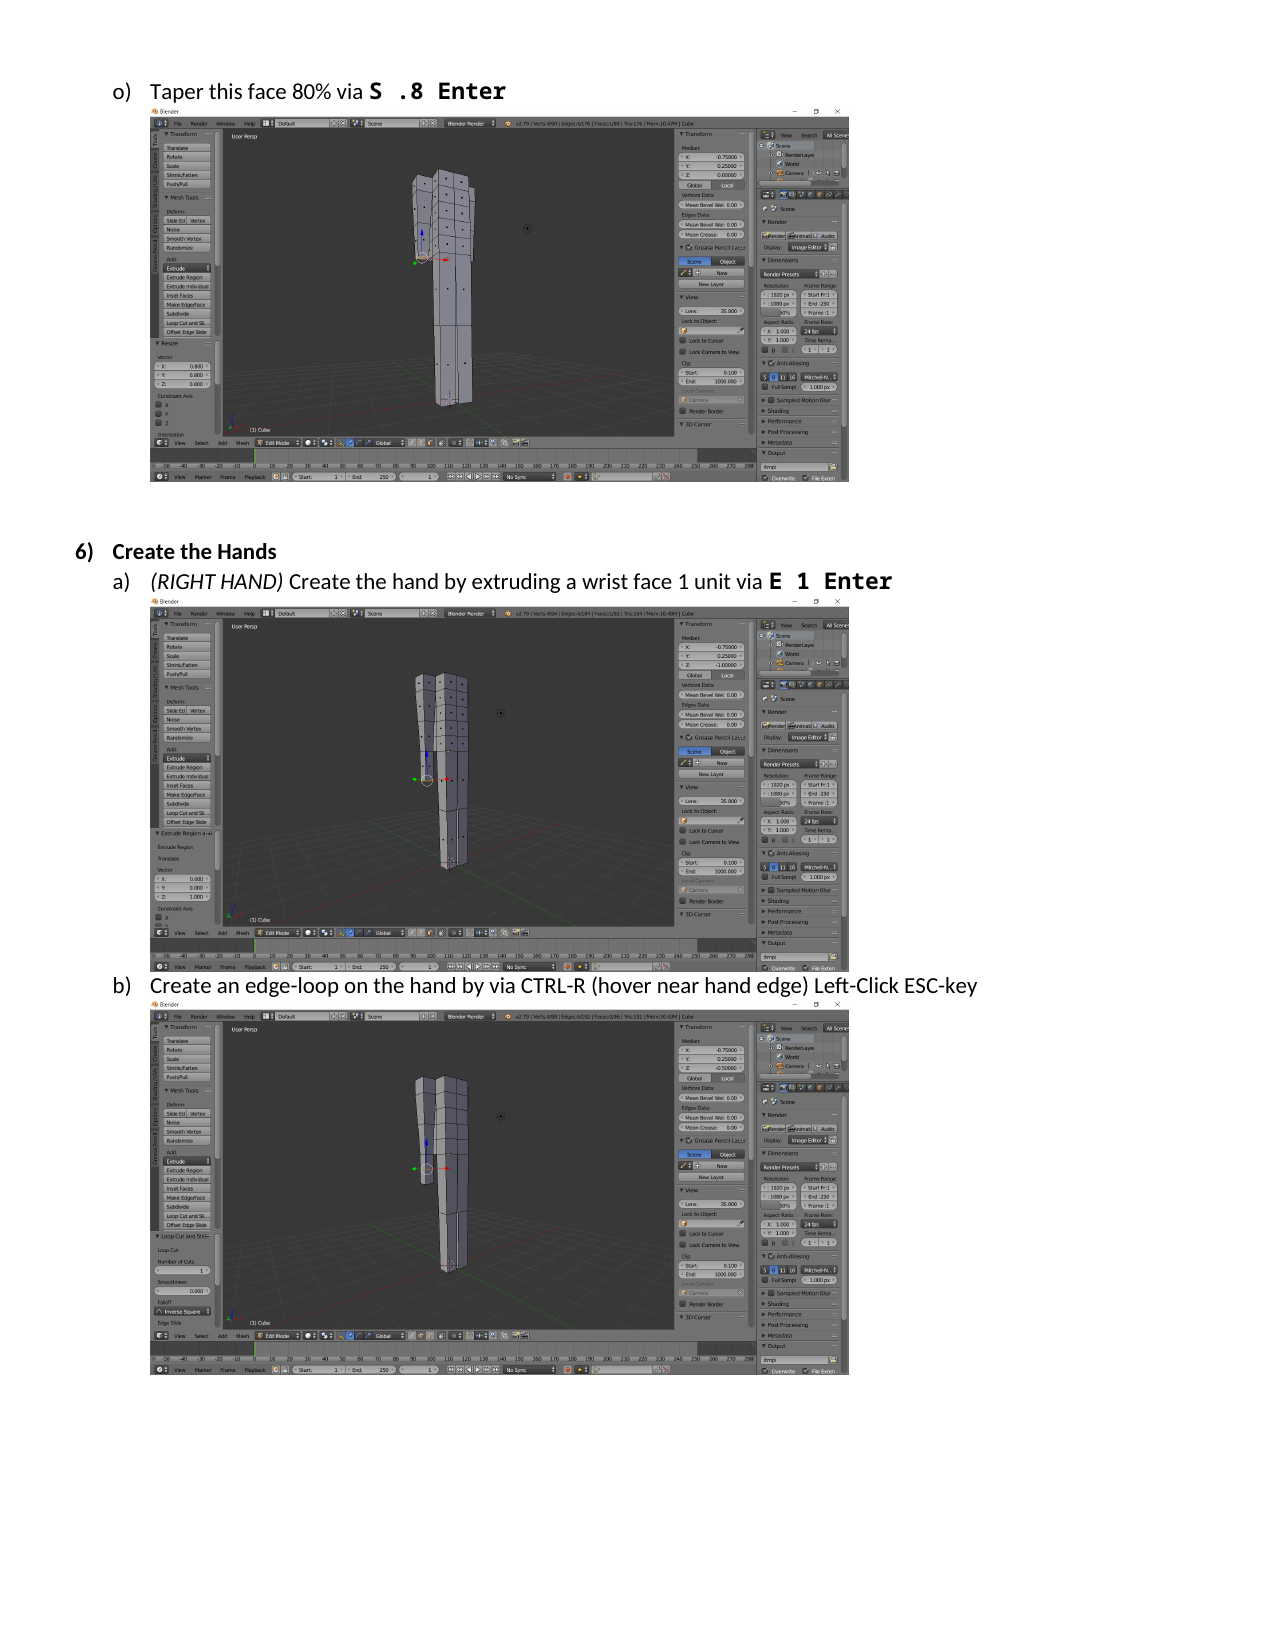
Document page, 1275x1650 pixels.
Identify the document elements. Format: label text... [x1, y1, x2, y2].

list (RIGHT HAND) Create the hand by extruding a wrist face 1 unit via E 1 Enter [112, 565, 1200, 972]
list Taper this face 80% via S .8 Enter [112, 75, 1200, 509]
list Create an edge-loop on the hand by via CTRL-R (hover near hand edge) Left-Click ESC-key [112, 972, 1200, 1374]
list Create the Hands [75, 537, 1200, 565]
